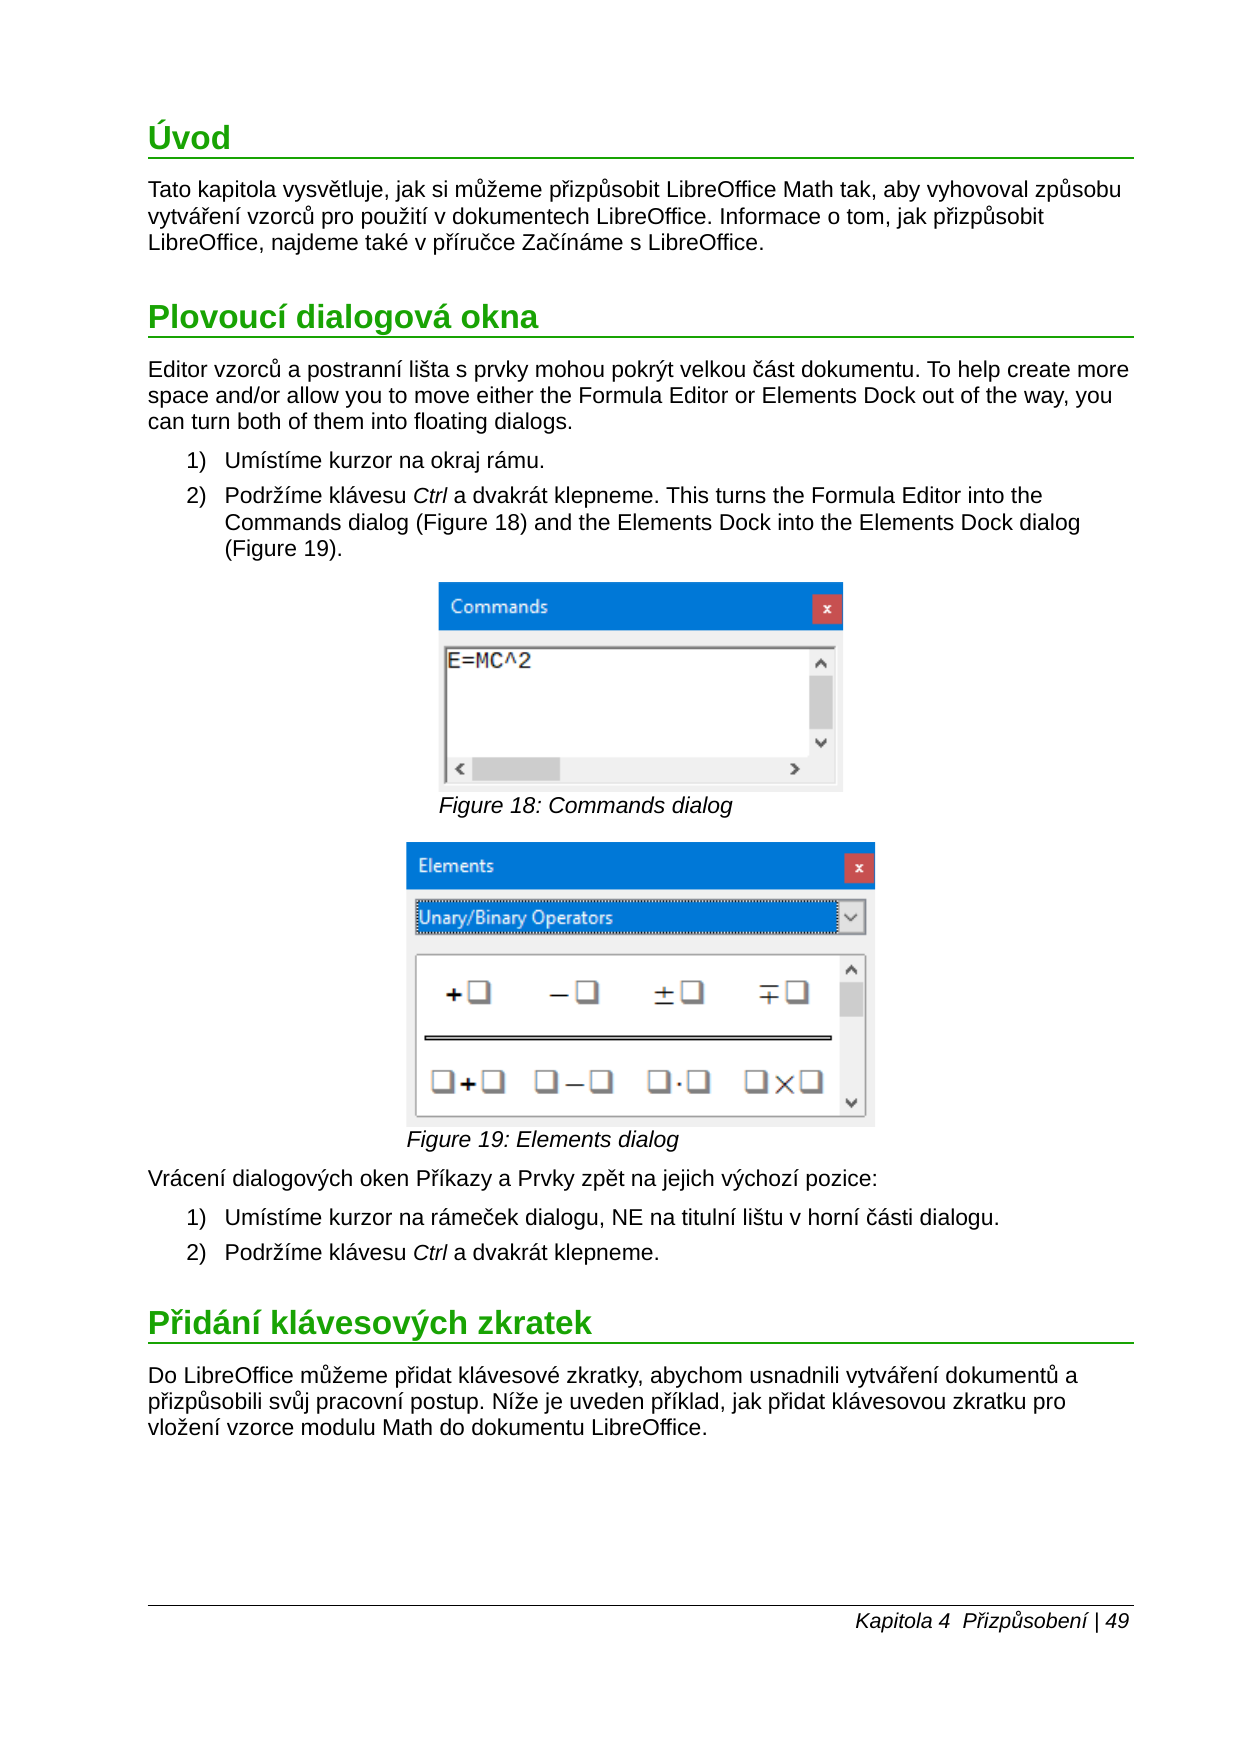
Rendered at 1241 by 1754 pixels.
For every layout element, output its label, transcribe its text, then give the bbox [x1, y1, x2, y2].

list Umístíme kurzor na okraj rámu. [207, 447, 1134, 473]
text Figure 19: Elements dialog [406, 1127, 875, 1153]
list Podržíme klávesu Ctrl a dvakrát klepneme. [207, 1239, 1134, 1265]
subtitle Plovoucí dialogová okna [148, 297, 1134, 336]
list Umístíme kurzor na rámeček dialogu, NE na titulní lištu v horní části dialogu. [207, 1203, 1134, 1230]
text Editor vzorců a postranní lišta s prvky mohou pokrýt velkou část dokumentu. To help create more space and/or allow you to move either the Formula Editor or Elements Dock out of the way, you can turn both of them into floating dialogs. [148, 356, 1134, 435]
picture [406, 842, 876, 1127]
picture [438, 582, 844, 792]
text Do LibreOffice můžeme přidat klávesové zkratky, abychom usnadnili vytváření dokumentů a přizpůsobili svůj pracovní postup. Níže je uveden příklad, jak přidat klávesovou zkratku pro vložení vzorce modulu Math do dokumentu LibreOffice. [148, 1362, 1134, 1441]
list Podržíme klávesu Ctrl a dvakrát klepneme. This turns the Formula Editor into the Commands dialog (Figure 18) and the Elements Dock into the Elements Dock dialog (Figure 19). [207, 482, 1134, 561]
text Tato kapitola vysvětluje, jak si můžeme přizpůsobit LibreOffice Math tak, aby vyhovoval způsobu vytváření vzorců pro použití v dokumentech LibreOffice. Informace o tom, jak přizpůsobit LibreOffice, najdeme také v příručce Začínáme s LibreOffice. [148, 176, 1134, 255]
text Figure 18: Commands dialog [438, 792, 843, 818]
text Vrácení dialogových oken Příkazy a Prvky zpět na jejich výchozí pozice: [148, 1165, 1134, 1191]
subtitle Přidání klávesových zkratek [148, 1303, 1134, 1342]
subtitle Úvod [148, 118, 1134, 157]
